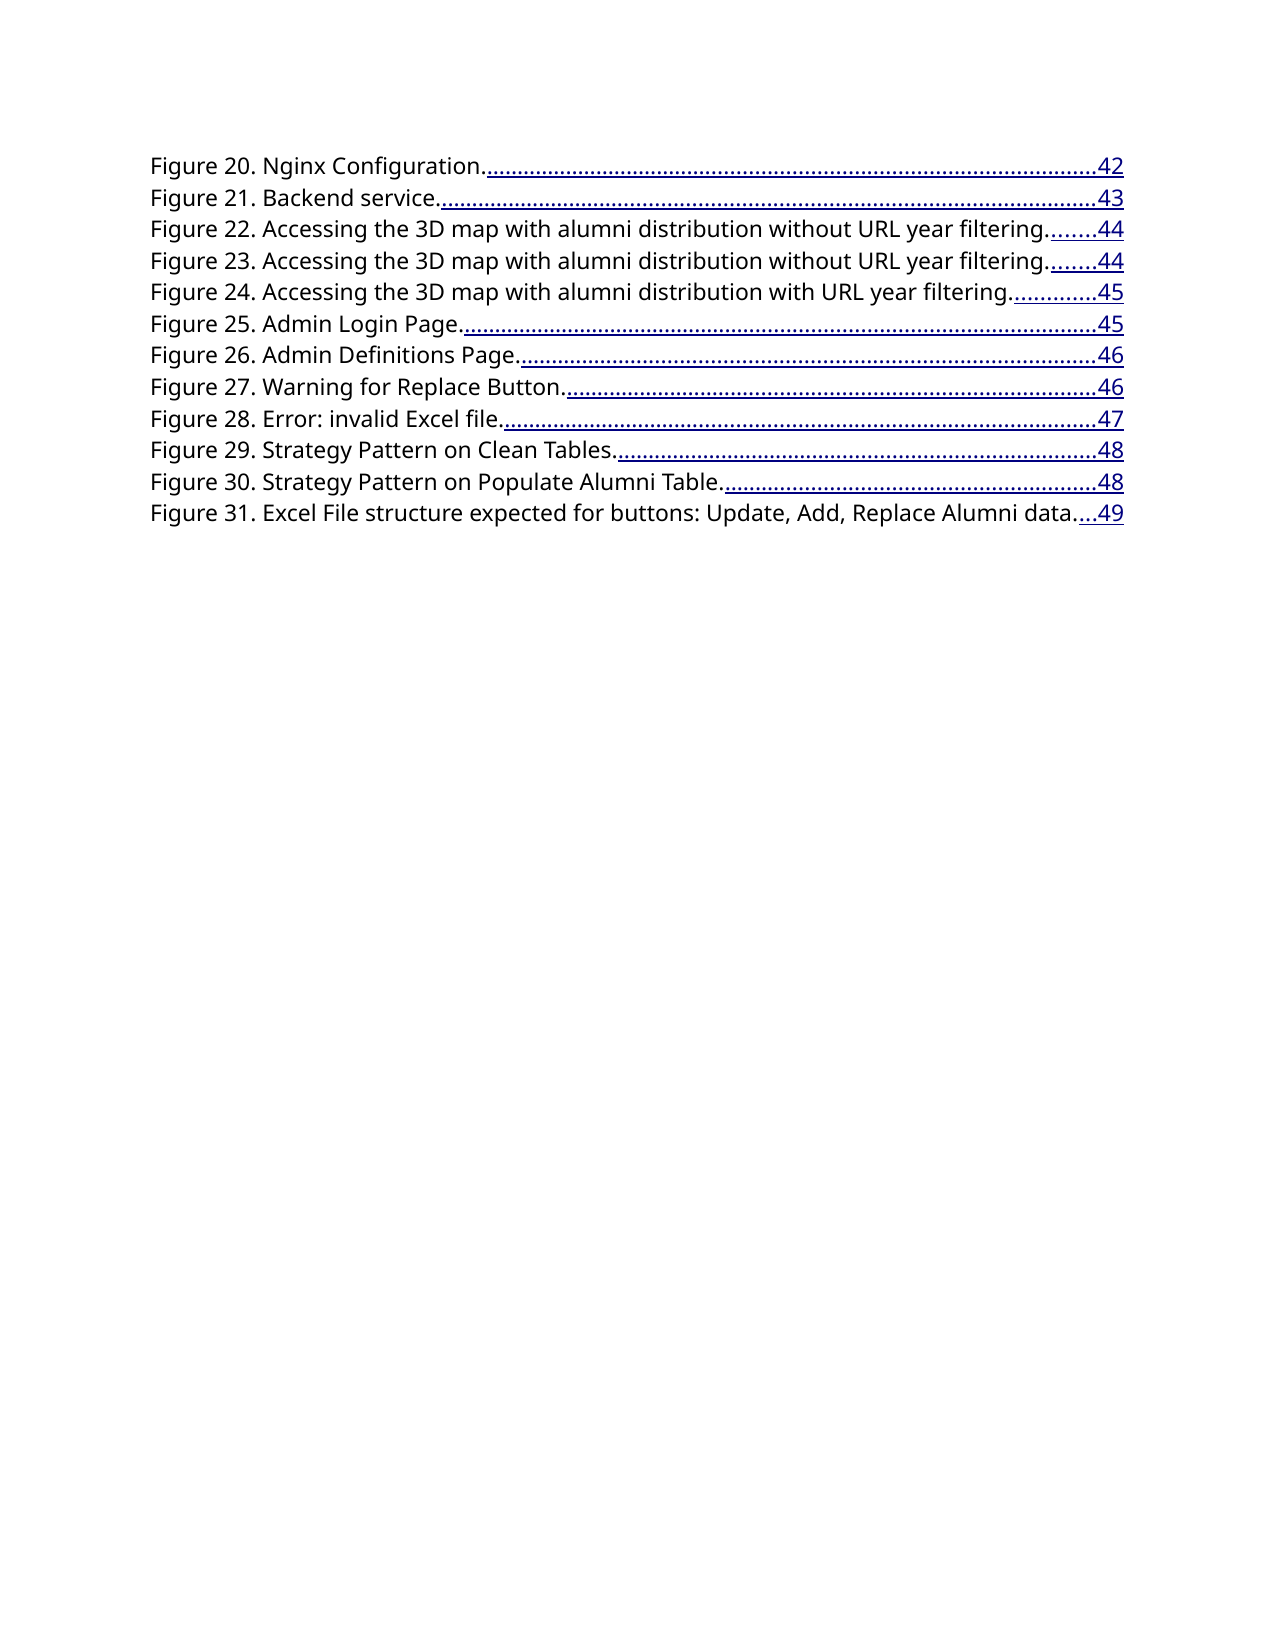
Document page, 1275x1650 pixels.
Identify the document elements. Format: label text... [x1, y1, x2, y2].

text Figure 27. Warning for Replace Button. 46 [150, 371, 1125, 402]
text Figure 29. Strategy Pattern on Clean Tables. 48 [150, 434, 1125, 465]
text Figure 26. Admin Definitions Page. 46 [150, 339, 1125, 371]
text Figure 20. Nginx Configuration. 42 [150, 150, 1125, 181]
text Figure 28. Error: invalid Excel file. 47 [150, 402, 1125, 434]
text Figure 24. Accessing the 3D map with alumni distribution with URL year filtering. 45 [150, 276, 1125, 307]
text Figure 30. Strategy Pattern on Populate Alumni Table. 48 [150, 466, 1125, 497]
text Figure 25. Admin Login Page. 45 [150, 308, 1125, 339]
text Figure 21. Backend service. 43 [150, 182, 1125, 213]
text Figure 23. Accessing the 3D map with alumni distribution without URL year filtering. 44 [150, 245, 1125, 276]
text Figure 31. Excel File structure expected for buttons: Update, Add, Replace Alumni data. 49 [150, 497, 1125, 528]
text Figure 22. Accessing the 3D map with alumni distribution without URL year filtering. 44 [150, 213, 1125, 244]
